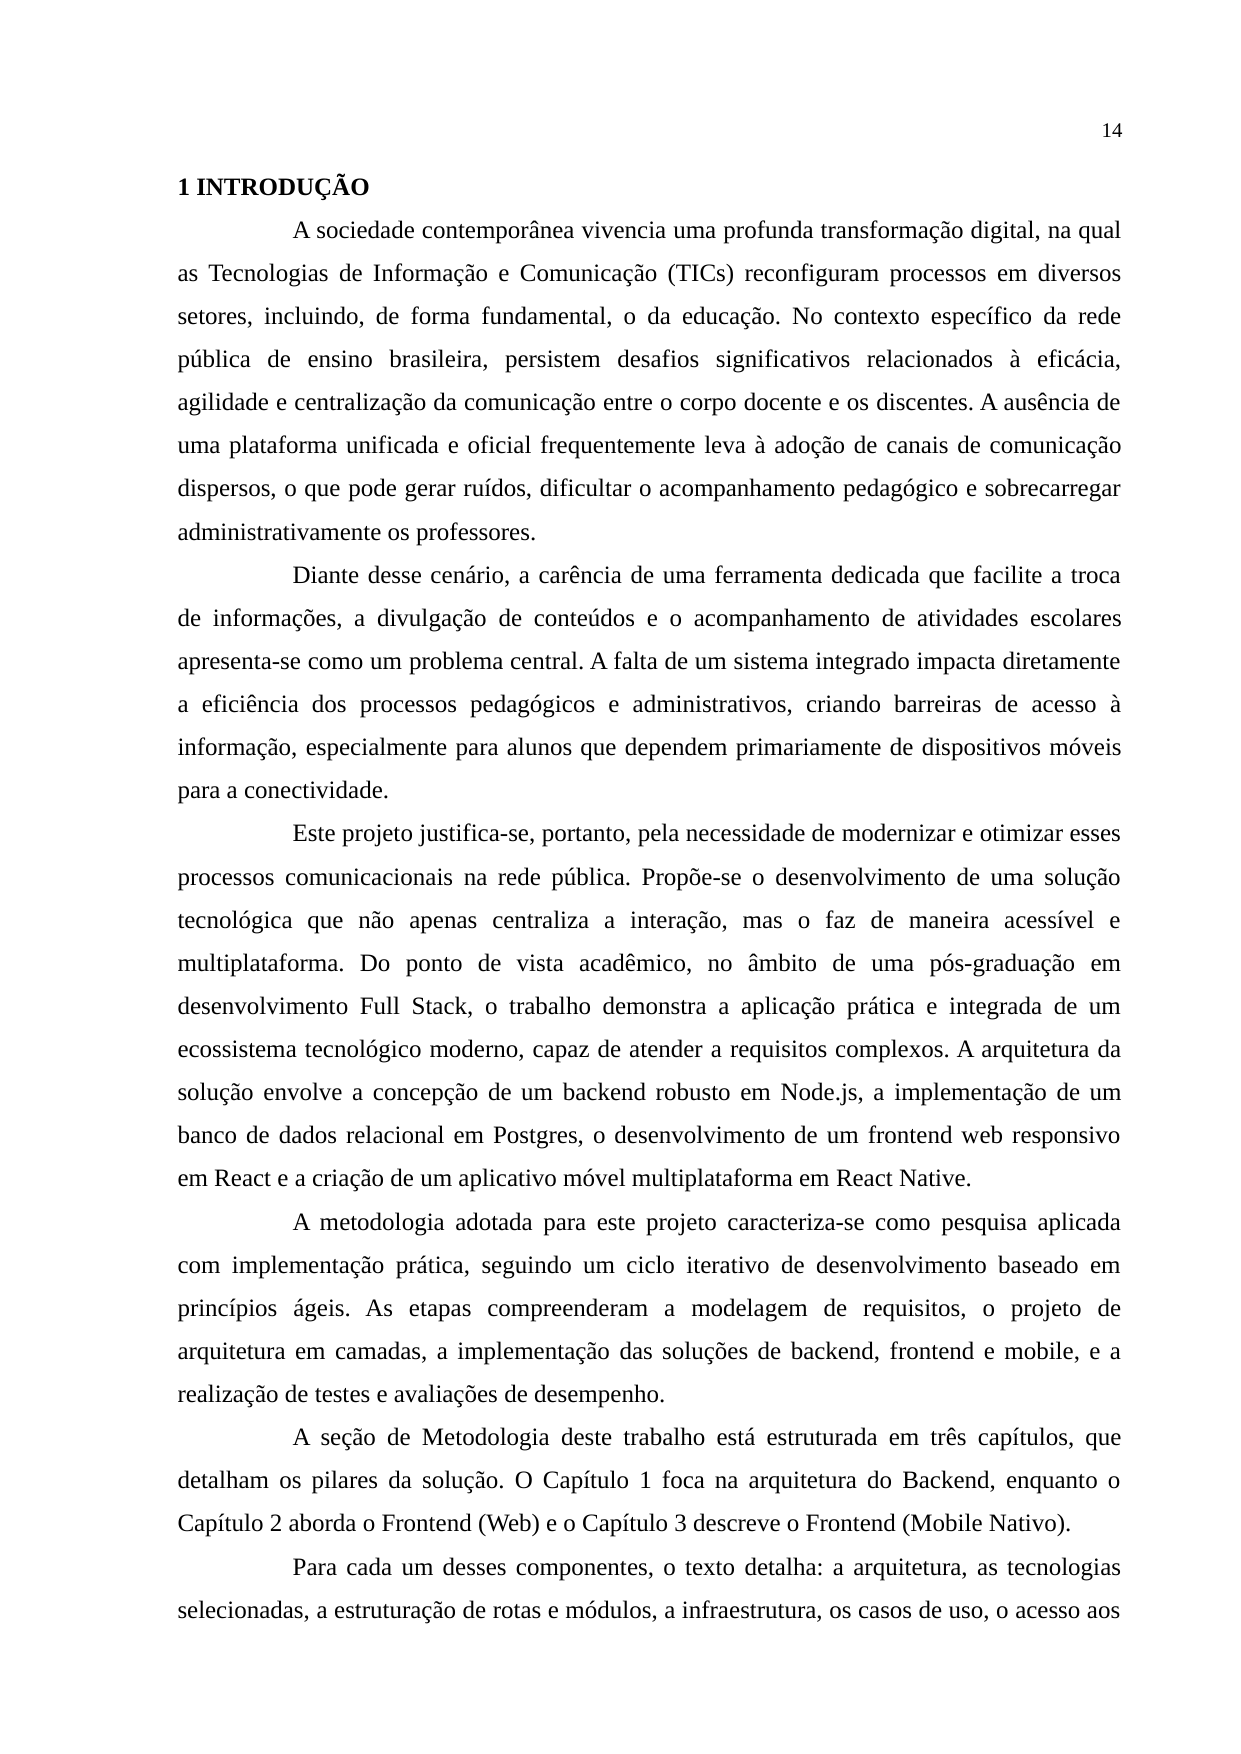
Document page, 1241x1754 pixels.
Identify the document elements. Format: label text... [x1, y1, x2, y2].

text Para cada um desses componentes, o texto detalha: a arquitetura, as tecnologias selecionadas, a estruturação de rotas e módulos, a infraestrutura, os casos de uso, o acesso aos [177, 1552, 1122, 1623]
text 1 INTRODUÇÃO [177, 172, 1122, 200]
text Diante desse cenário, a carência de uma ferramenta dedicada que facilite a troca de informações, a divulgação de conteúdos e o acompanhamento de atividades escolares apresenta-se como um problema central. A falta de um sistema integrado impacta diretamente a eficiência dos processos pedagógicos e administrativos, criando barreiras de acesso à informação, especialmente para alunos que dependem primariamente de dispositivos móveis para a conectividade. [177, 560, 1122, 804]
text A metodologia adotada para este projeto caracteriza-se como pesquisa aplicada com implementação prática, seguindo um ciclo iterativo de desenvolvimento baseado em princípios ágeis. As etapas compreenderam a modelagem de requisitos, o projeto de arquitetura em camadas, a implementação das soluções de backend, frontend e mobile, e a realização de testes e avaliações de desempenho. [177, 1207, 1122, 1408]
text Este projeto justifica-se, portanto, pela necessidade de modernizar e otimizar esses processos comunicacionais na rede pública. Propõe-se o desenvolvimento de uma solução tecnológica que não apenas centraliza a interação, mas o faz de maneira acessível e multiplataforma. Do ponto de vista acadêmico, no âmbito de uma pós-graduação em desenvolvimento Full Stack, o trabalho demonstra a aplicação prática e integrada de um ecossistema tecnológico moderno, capaz de atender a requisitos complexos. A arquitetura da solução envolve a concepção de um backend robusto em Node.js, a implementação de um banco de dados relacional em Postgres, o desenvolvimento de um frontend web responsivo em React e a criação de um aplicativo móvel multiplataforma em React Native. [177, 818, 1122, 1192]
text A seção de Metodologia deste trabalho está estruturada em três capítulos, que detalham os pilares da solução. O Capítulo 1 foca na arquitetura do Backend, enquanto o Capítulo 2 aborda o Frontend (Web) e o Capítulo 3 descreve o Frontend (Mobile Nativo). [177, 1422, 1122, 1537]
text A sociedade contemporânea vivencia uma profunda transformação digital, na qual as Tecnologias de Informação e Comunicação (TICs) reconfiguram processos em diversos setores, incluindo, de forma fundamental, o da educação. No contexto específico da rede pública de ensino brasileira, persistem desafios significativos relacionados à eficácia, agilidade e centralização da comunicação entre o corpo docente e os discentes. A ausência de uma plataforma unificada e oficial frequentemente leva à adoção de canais de comunicação dispersos, o que pode gerar ruídos, dificultar o acompanhamento pedagógico e sobrecarregar administrativamente os professores. [177, 215, 1122, 545]
